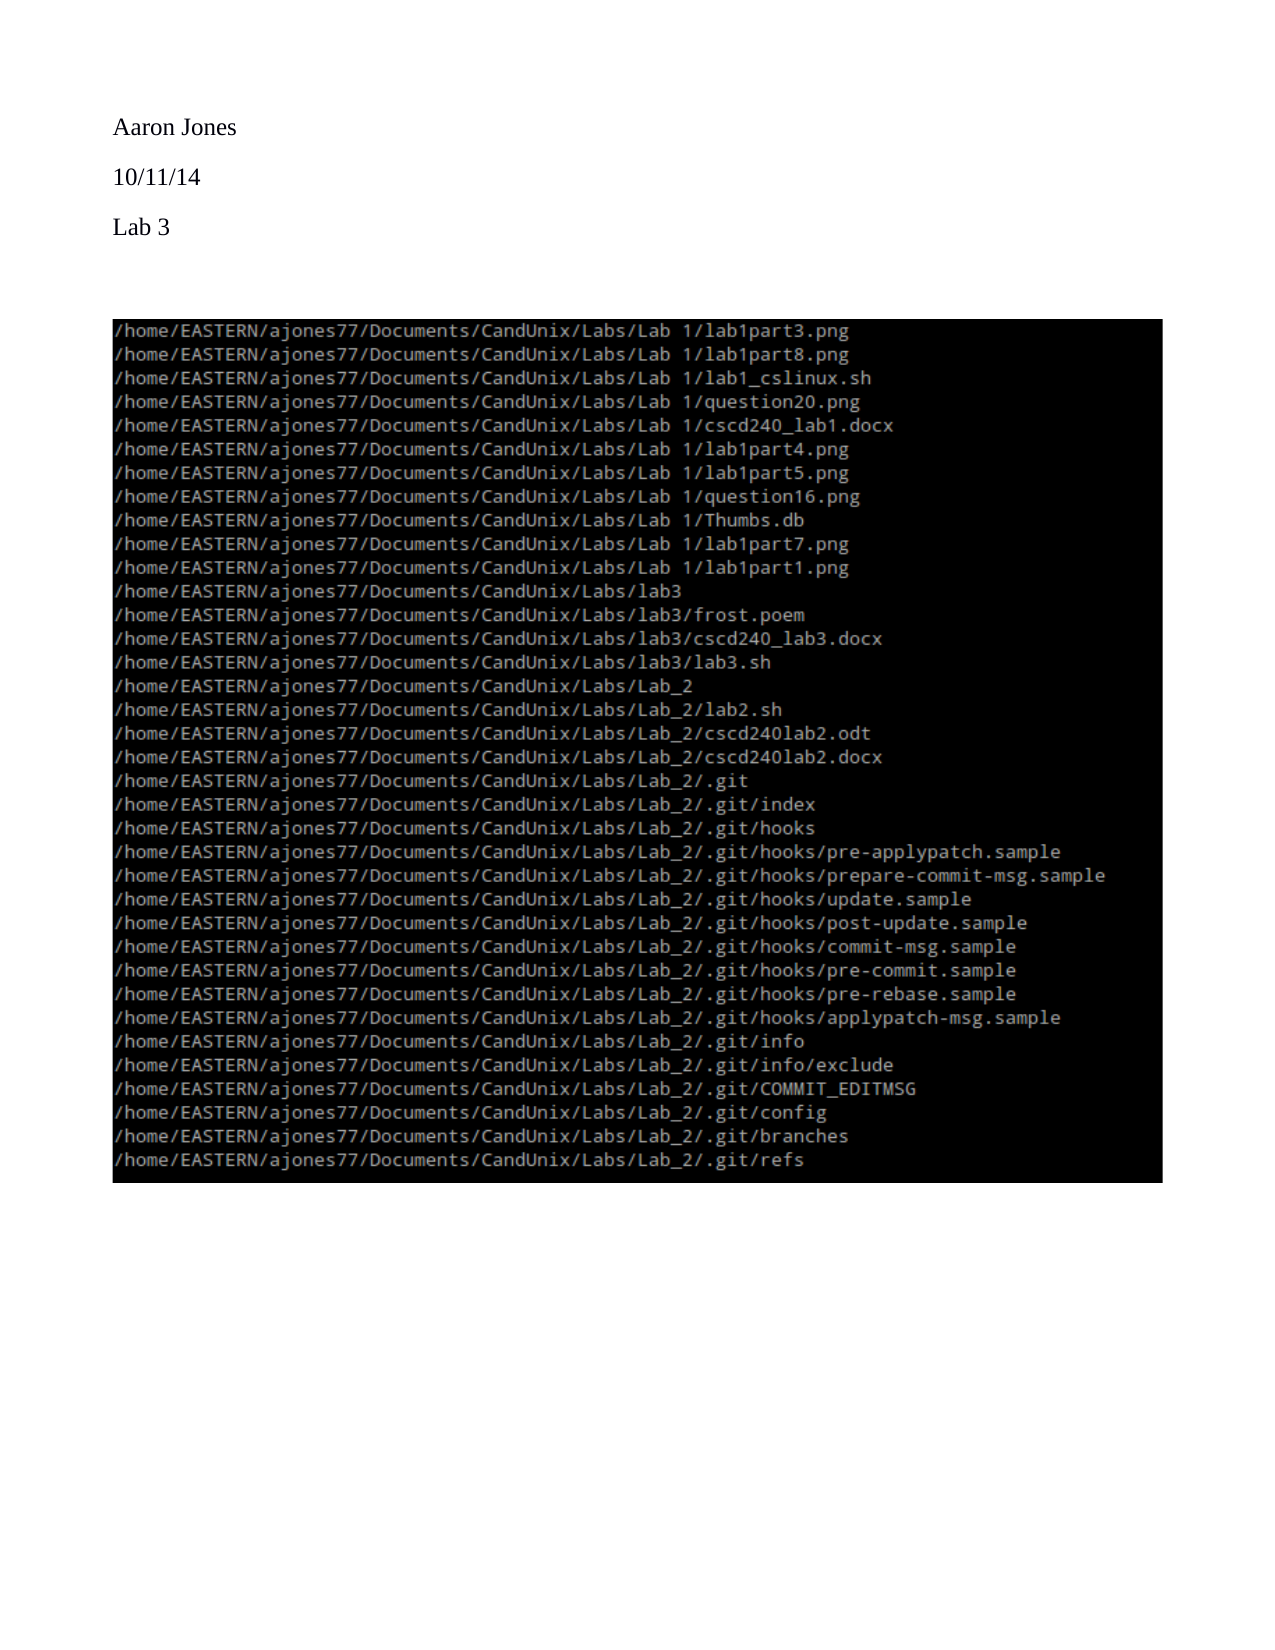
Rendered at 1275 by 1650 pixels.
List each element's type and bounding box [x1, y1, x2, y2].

picture [112, 319, 1163, 1183]
